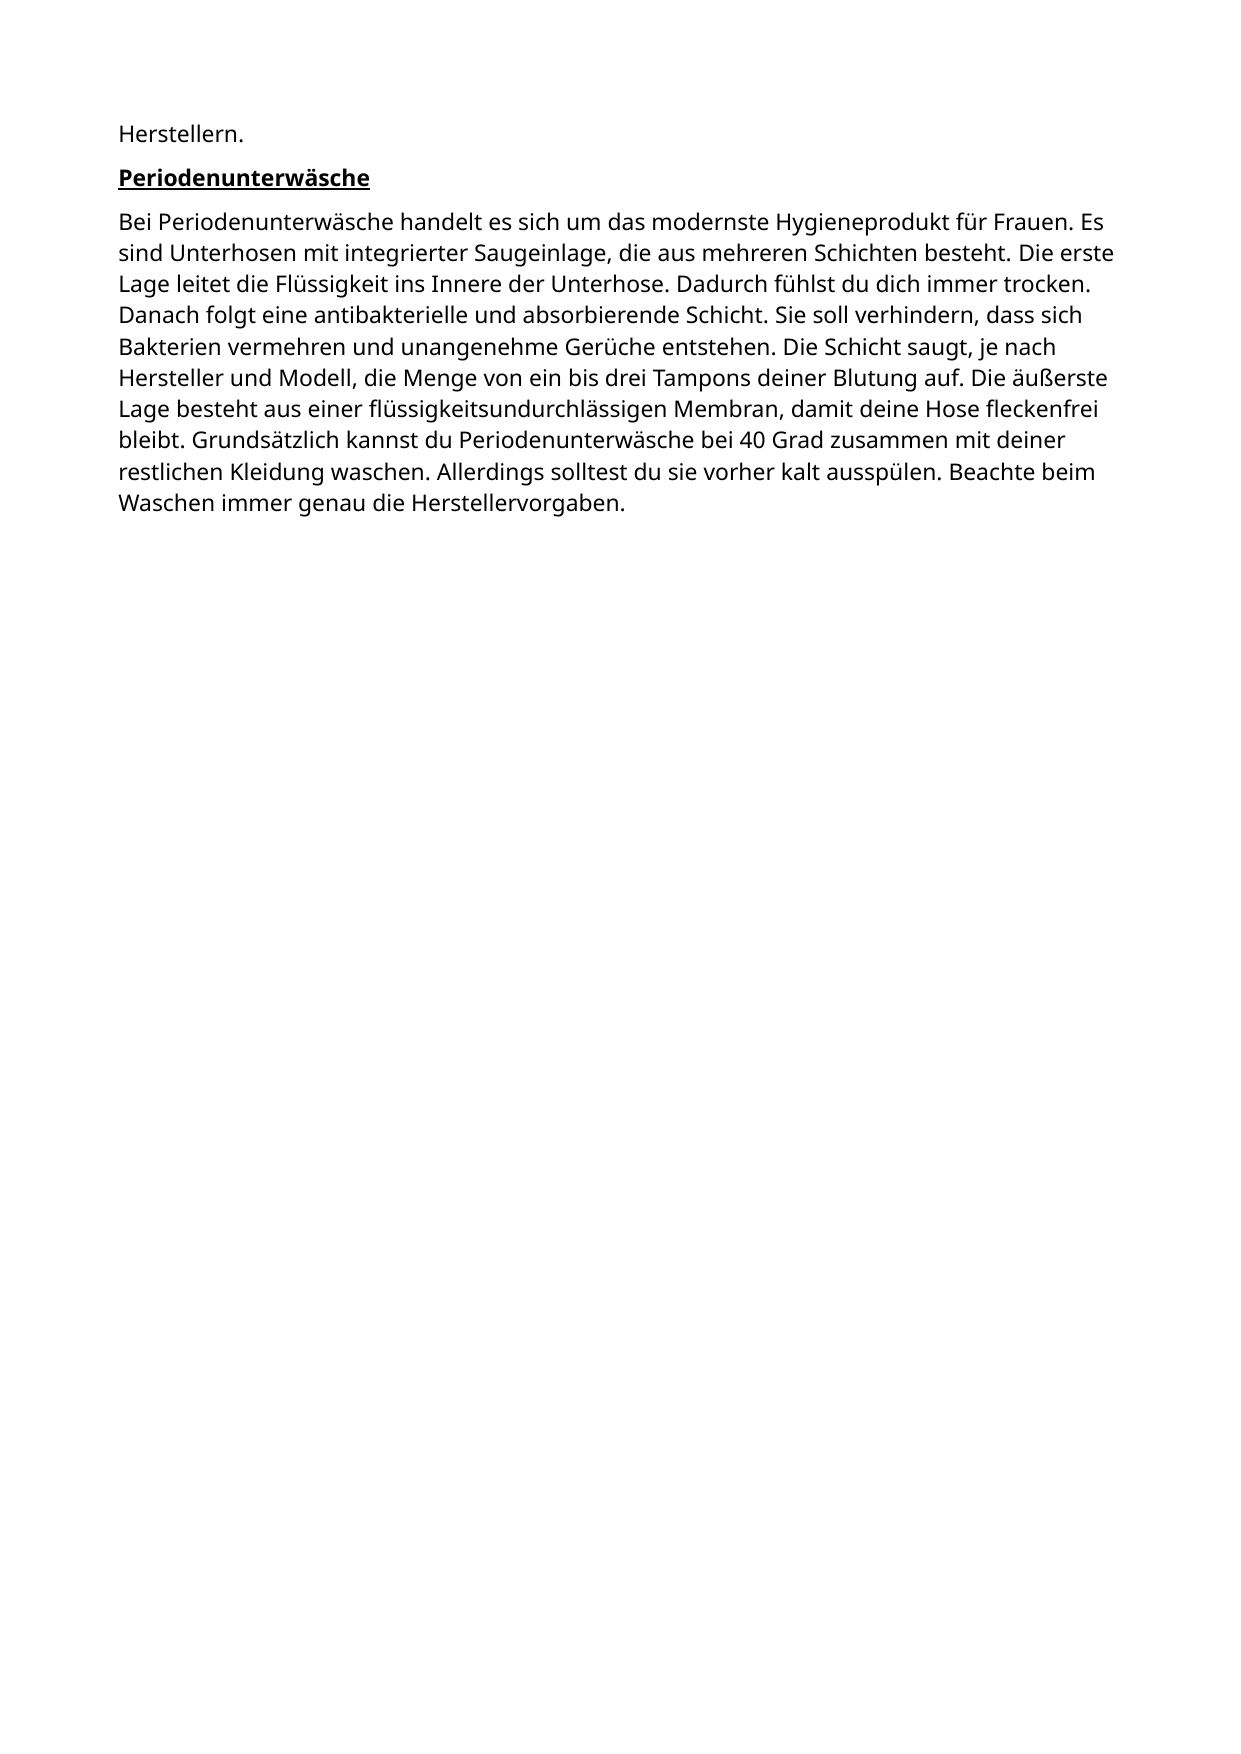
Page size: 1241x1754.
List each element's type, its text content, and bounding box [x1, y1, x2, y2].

text Herstellern. [118, 118, 1122, 149]
text Bei Periodenunterwäsche handelt es sich um das modernste Hygieneprodukt für Frauen. Es sind Unterhosen mit integrierter Saugeinlage, die aus mehreren Schichten besteht. Die erste Lage leitet die Flüssigkeit ins Innere der Unterhose. Dadurch fühlst du dich immer trocken. Danach folgt eine antibakterielle und absorbierende Schicht. Sie soll verhindern, dass sich Bakterien vermehren und unangenehme Gerüche entstehen. Die Schicht saugt, je nach Hersteller und Modell, die Menge von ein bis drei Tampons deiner Blutung auf. Die äußerste Lage besteht aus einer flüssigkeitsundurchlässigen Membran, damit deine Hose fleckenfrei bleibt. Grundsätzlich kannst du Periodenunterwäsche bei 40 Grad zusammen mit deiner restlichen Kleidung waschen. Allerdings solltest du sie vorher kalt ausspülen. Beachte beim Waschen immer genau die Herstellervorgaben. [118, 206, 1122, 518]
text Periodenunterwäsche [118, 162, 1122, 193]
